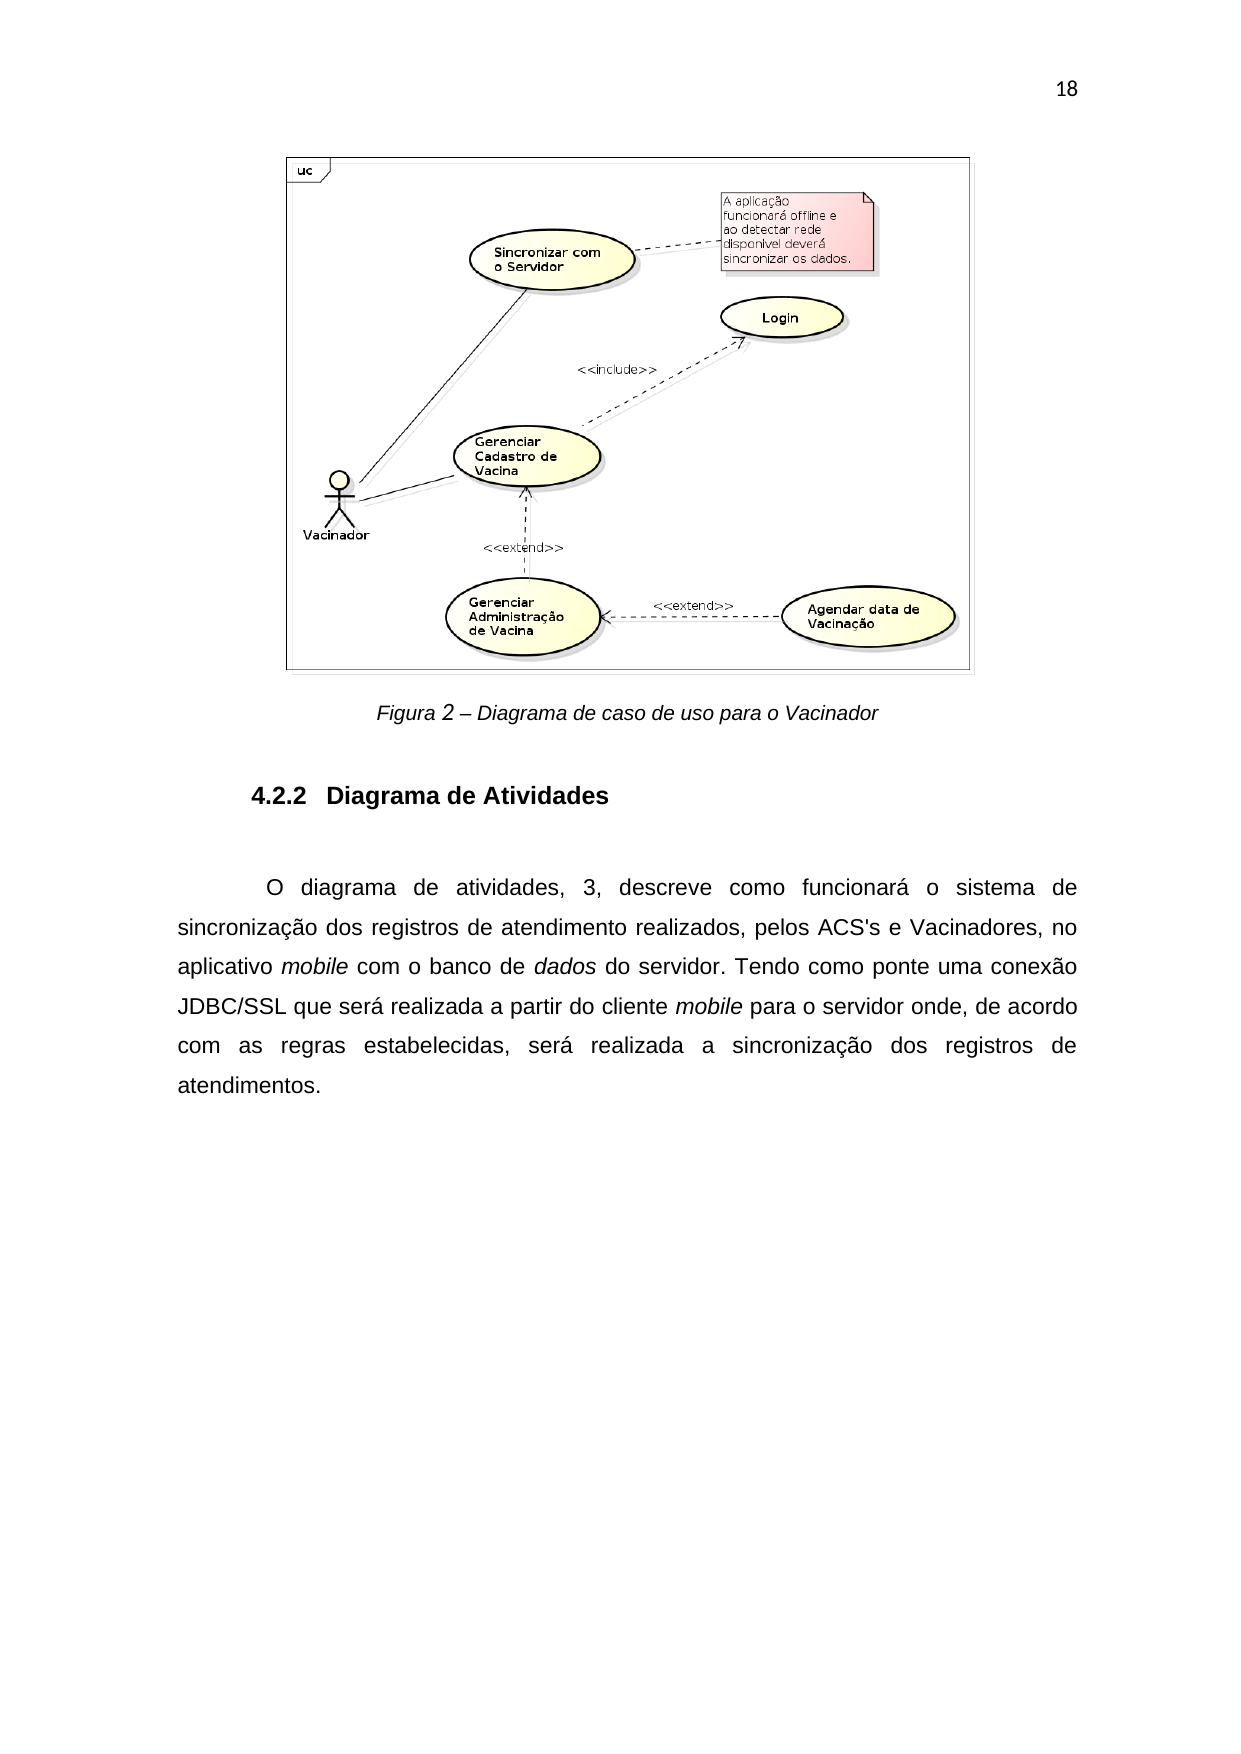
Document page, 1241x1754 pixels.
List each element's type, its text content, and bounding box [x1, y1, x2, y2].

picture [276, 147, 979, 679]
text Figura 2 – Diagrama de caso de uso para o Vacinador [177, 696, 1078, 727]
list Diagrama de Atividades [251, 781, 1078, 810]
text O diagrama de atividades, Figura 3, descreve como funcionará o sistema de sincronização dos registros de atendimento realizados, pelos ACS's e Vacinadores, no aplicativo mobile com o banco de dados do servidor. Tendo como ponte uma conexão JDBC/SSL que será realizada a partir do cliente mobile para o servidor onde, de acordo com as regras estabelecidas, será realizada a sincronização dos registros de atendimentos. [177, 874, 1078, 1098]
